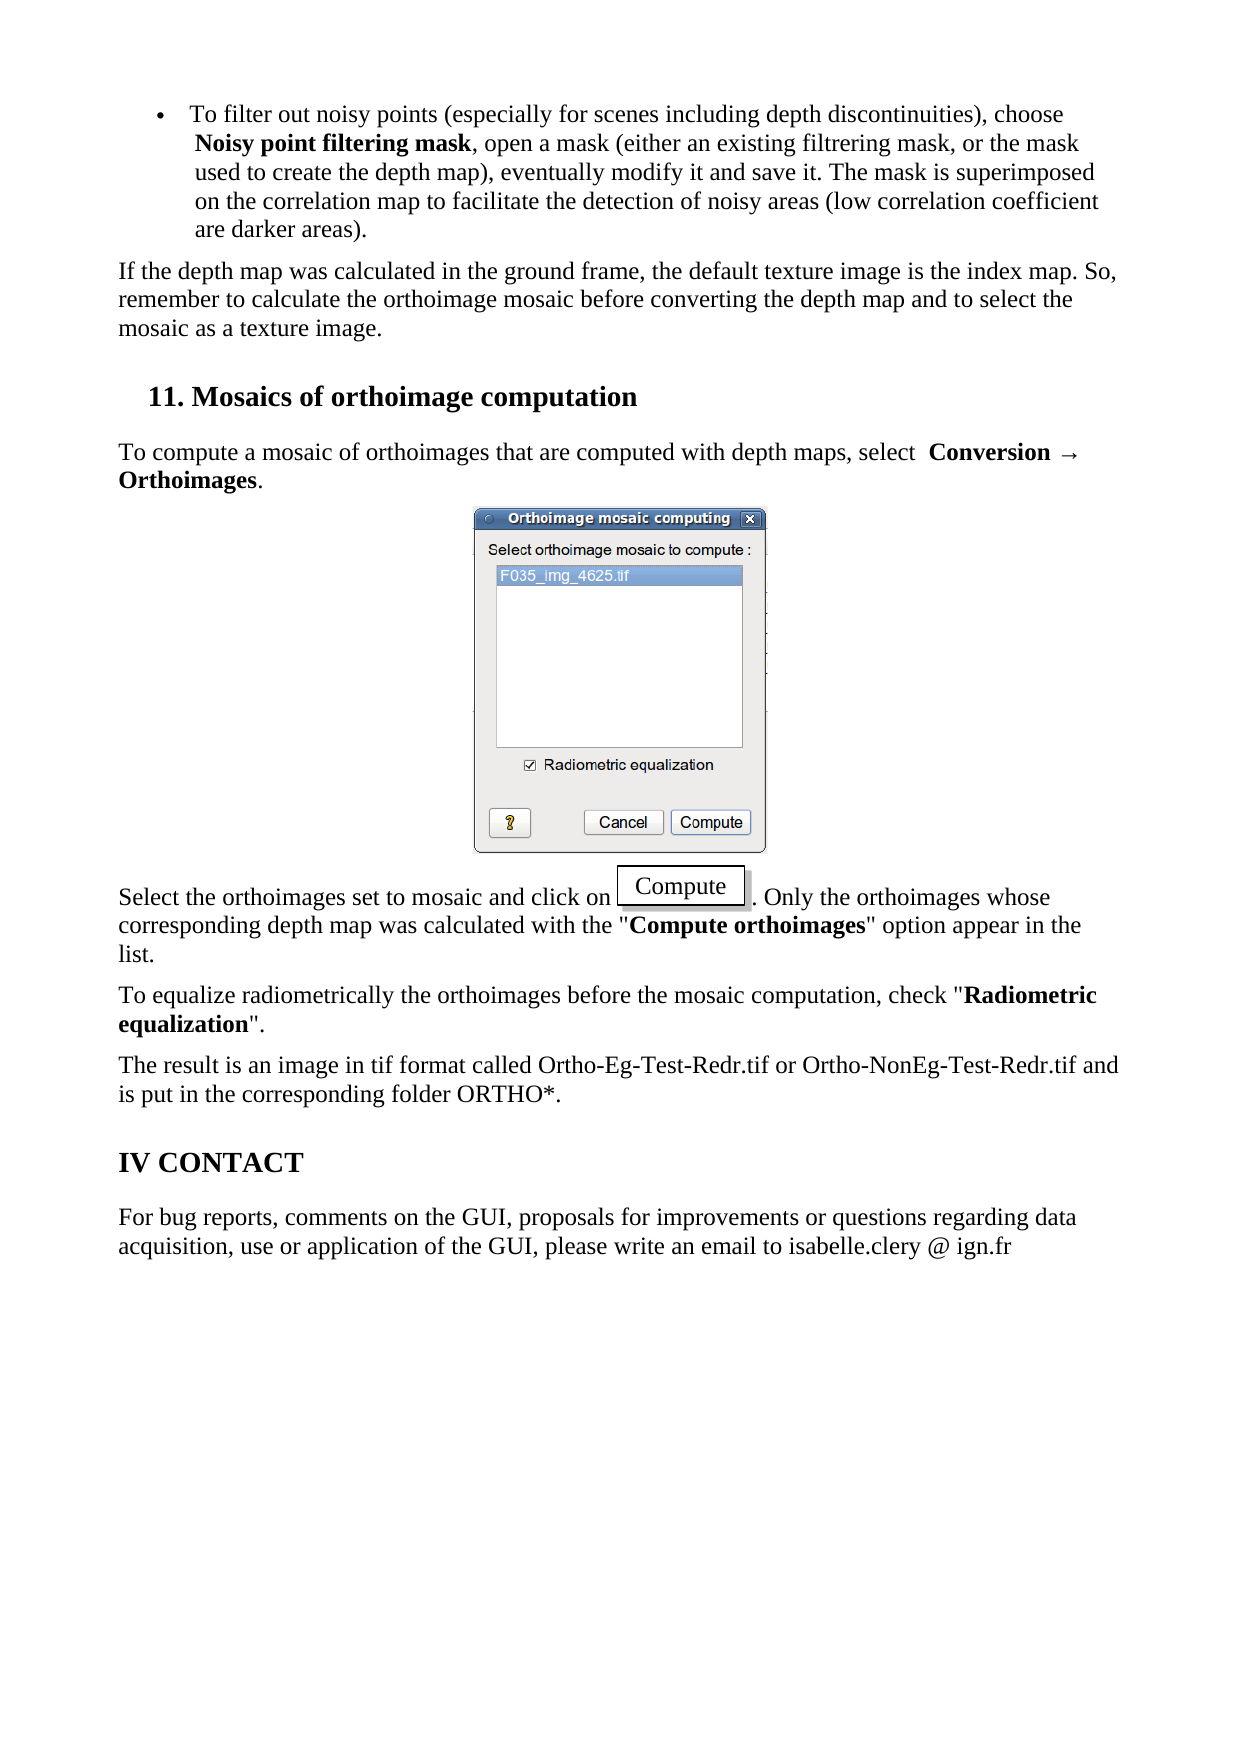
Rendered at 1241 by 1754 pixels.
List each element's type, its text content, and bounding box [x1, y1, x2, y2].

list To filter out noisy points (especially for scenes including depth discontinuities), choose Noisy point filtering mask, open a mask (either an existing filtrering mask, or the mask used to create the depth map), eventually modify it and save it. The mask is superimposed on the correlation map to facilitate the detection of noisy areas (low correlation coefficient are darker areas). [157, 99, 1122, 243]
text If the depth map was calculated in the ground frame, the default texture image is the index map. So, remember to calculate the orthoimage mosaic before converting the depth map and to select the mosaic as a texture image. [118, 256, 1122, 342]
subtitle 11. Mosaics of orthoimage computation [118, 379, 1122, 413]
text To equalize radiometrically the orthoimages before the mosaic computation, check "Radiometric equalization". [118, 980, 1122, 1038]
text The result is an image in tif format called Ortho-Eg-Test-Redr.tif or Ortho-NonEg-Test-Redr.tif and is put in the corresponding folder ORTHO*. [118, 1050, 1122, 1108]
text To compute a mosaic of orthoimages that are computed with depth maps, select Conversion → Orthoimages. [118, 437, 1122, 494]
subtitle IV CONTACT [116, 1145, 1122, 1179]
text For bug reports, comments on the GUI, proposals for improvements or questions regarding data acquisition, use or application of the GUI, please write an email to isabelle.clery @ ign.fr [118, 1202, 1122, 1260]
text Select the orthoimages set to mosaic and click on . Only the orthoimages whose corresponding depth map was calculated with the "Compute orthoimages" option appear in the list. [118, 866, 1122, 968]
picture [472, 506, 768, 854]
